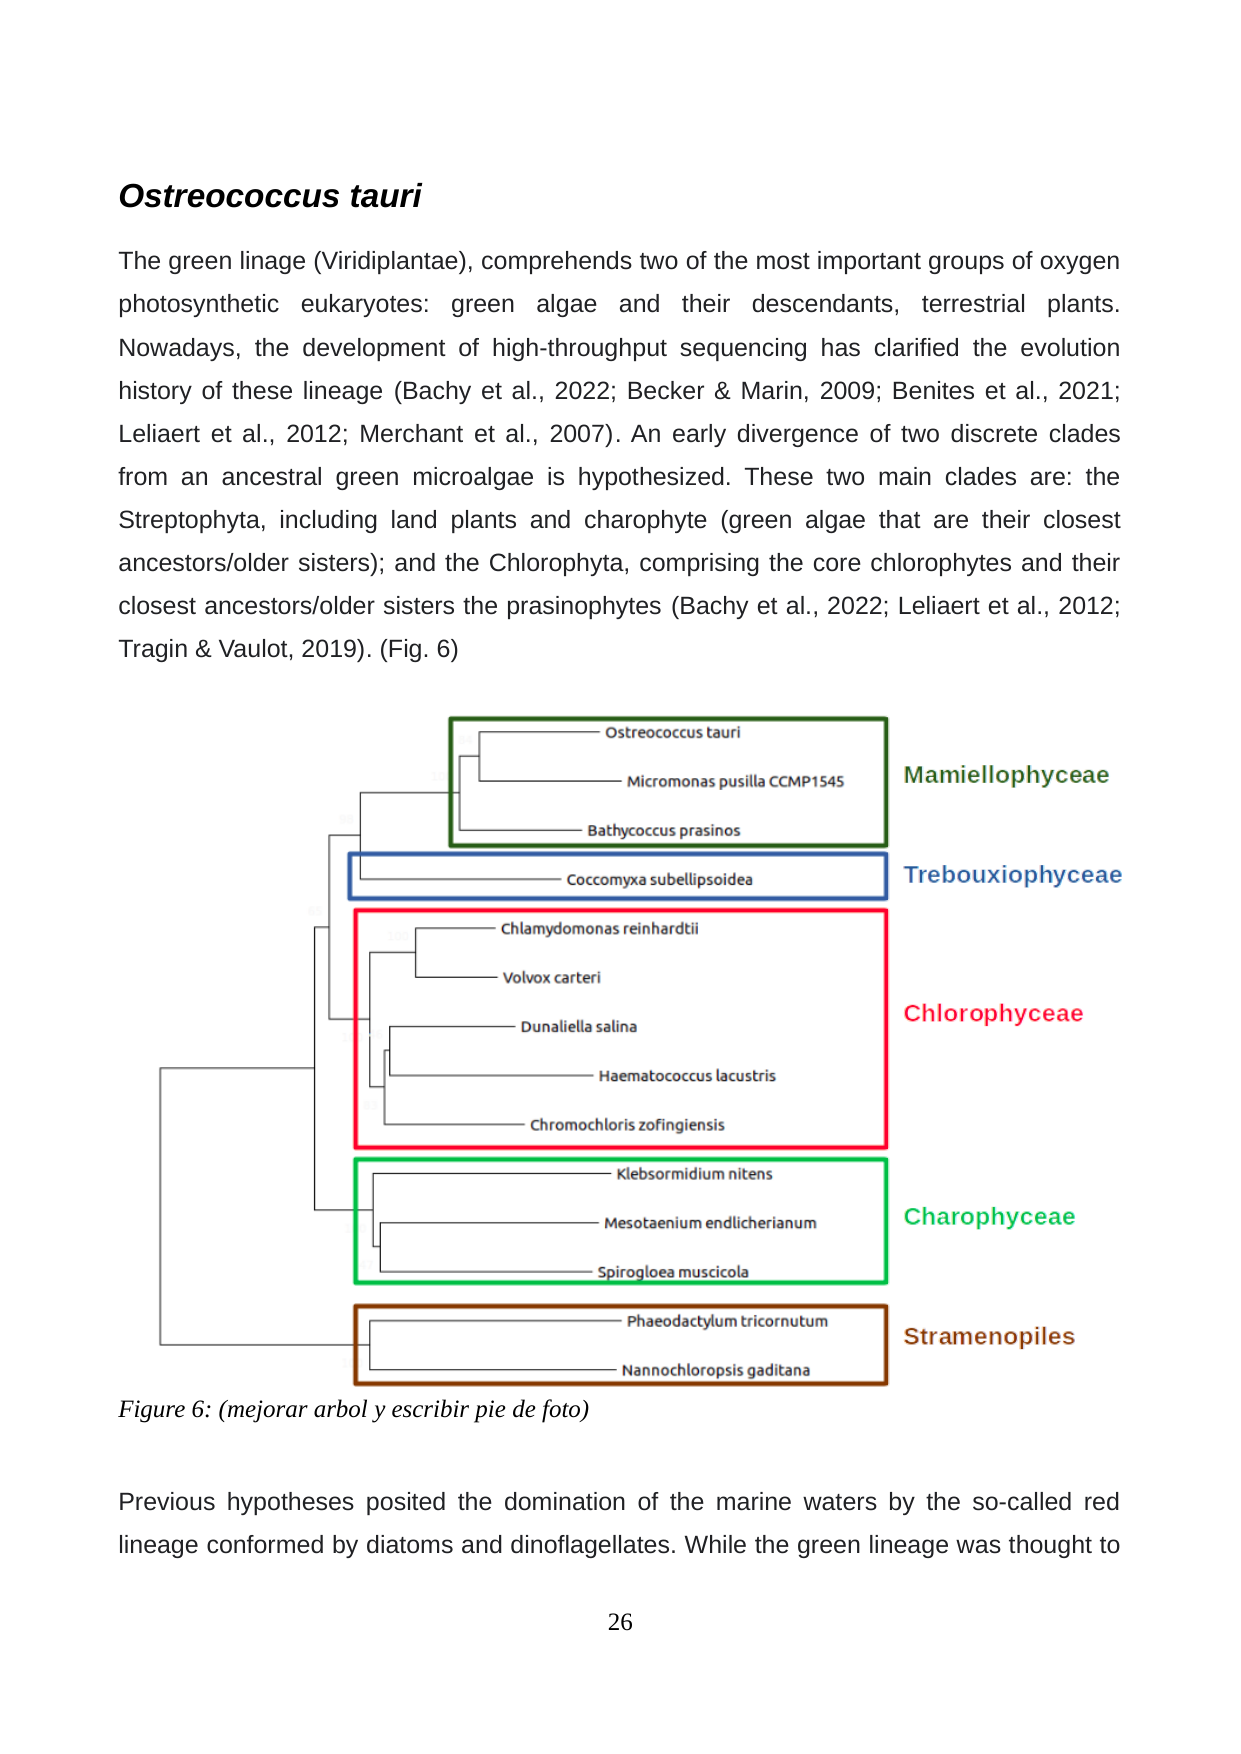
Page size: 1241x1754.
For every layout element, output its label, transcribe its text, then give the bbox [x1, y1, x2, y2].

text Previous hypotheses posited the domination of the marine waters by the so-called red lineage conformed by diatoms and dinoflagellates. While the green lineage was thought to [118, 1487, 1122, 1558]
text The green linage (Viridiplantae), comprehends two of the most important groups of oxygen photosynthetic eukaryotes: green algae and their descendants, terrestrial plants. Nowadays, the development of high-throughput sequencing has clarified the evolution history of these lineage (Bachy et al., 2022; Becker & Marin, 2009; Benites et al., 2021; Leliaert et al., 2012; Merchant et al., 2007)⁠. An early divergence of two discrete clades from an ancestral green microalgae is hypothesized. These two main clades are: the Streptophyta, including land plants and charophyte (green algae that are their closest ancestors/older sisters); and the Chlorophyta, comprising the core chlorophytes and their closest ancestors/older sisters the prasinophytes (Bachy et al., 2022; Leliaert et al., 2012; Tragin & Vaulot, 2019)⁠. (Fig. 6) [118, 246, 1122, 663]
subtitle Ostreococcus tauri [118, 176, 1122, 215]
picture [118, 696, 1123, 1395]
text Figure 6: (mejorar arbol y escribir pie de foto) [118, 1395, 1122, 1423]
